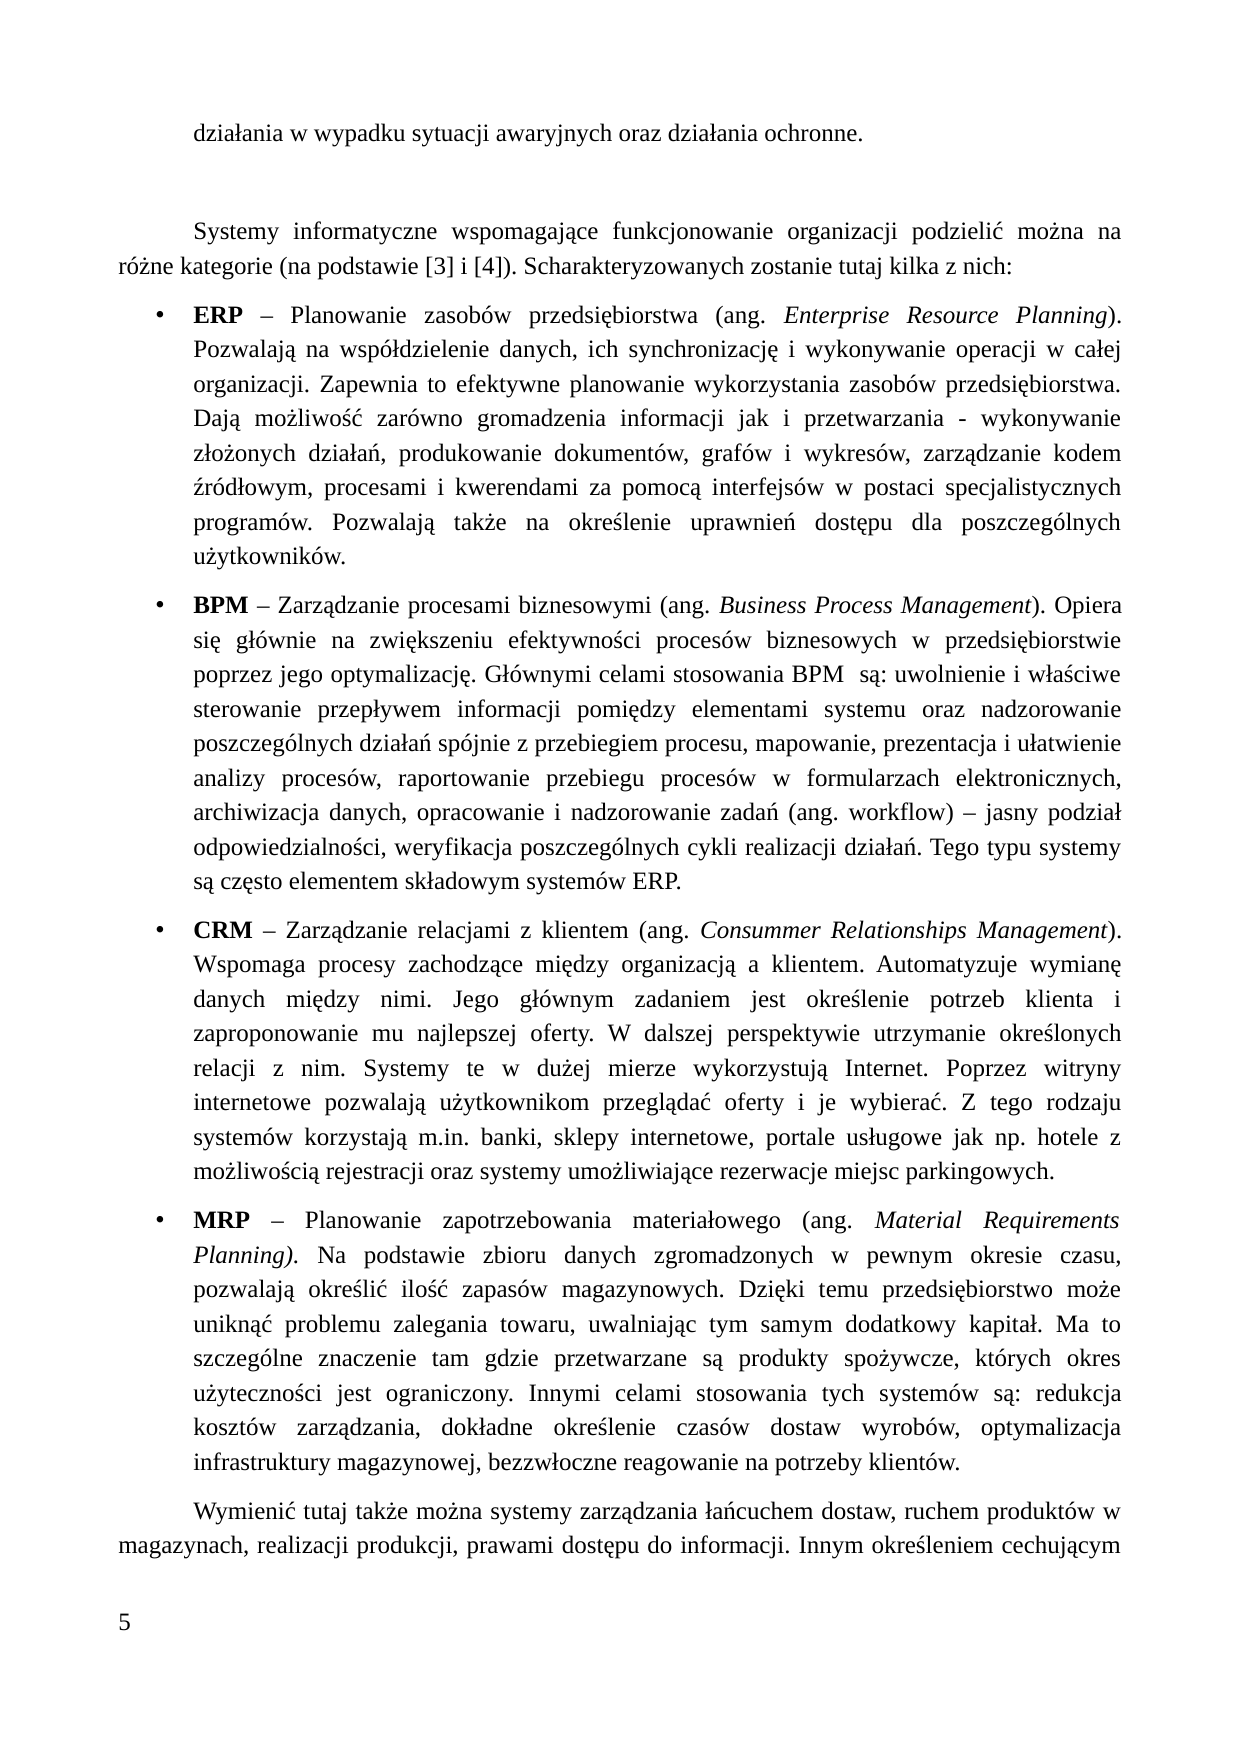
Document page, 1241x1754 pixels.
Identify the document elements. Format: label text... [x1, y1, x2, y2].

list ERP – Planowanie zasobów przedsiębiorstwa (ang. Enterprise Resource Planning). Pozwalają na współdzielenie danych, ich synchronizację i wykonywanie operacji w całej organizacji. Zapewnia to efektywne planowanie wykorzystania zasobów przedsiębiorstwa. Dają możliwość zarówno gromadzenia informacji jak i przetwarzania - wykonywanie złożonych działań, produkowanie dokumentów, grafów i wykresów, zarządzanie kodem źródłowym, procesami i kwerendami za pomocą interfejsów w postaci specjalistycznych programów. Pozwalają także na określenie uprawnień dostępu dla poszczególnych użytkowników. [156, 300, 1122, 570]
text Systemy informatyczne wspomagające funkcjonowanie organizacji podzielić można na różne kategorie (na podstawie [3] i [4]). Scharakteryzowanych zostanie tutaj kilka z nich: [118, 216, 1122, 279]
list CRM – Zarządzanie relacjami z klientem (ang. Consummer Relationships Management). Wspomaga procesy zachodzące między organizacją a klientem. Automatyzuje wymianę danych między nimi. Jego głównym zadaniem jest określenie potrzeb klienta i zaproponowanie mu najlepszej oferty. W dalszej perspektywie utrzymanie określonych relacji z nim. Systemy te w dużej mierze wykorzystują Internet. Poprzez witryny internetowe pozwalają użytkownikom przeglądać oferty i je wybierać. Z tego rodzaju systemów korzystają m.in. banki, sklepy internetowe, portale usługowe jak np. hotele z możliwością rejestracji oraz systemy umożliwiające rezerwacje miejsc parkingowych. [156, 915, 1122, 1185]
list działania w wypadku sytuacji awaryjnych oraz działania ochronne. [156, 118, 1122, 147]
list BPM – Zarządzanie procesami biznesowymi (ang. Business Process Management). Opiera się głównie na zwiększeniu efektywności procesów biznesowych w przedsiębiorstwie poprzez jego optymalizację. Głównymi celami stosowania BPM są: uwolnienie i właściwe sterowanie przepływem informacji pomiędzy elementami systemu oraz nadzorowanie poszczególnych działań spójnie z przebiegiem procesu, mapowanie, prezentacja i ułatwienie analizy procesów, raportowanie przebiegu procesów w formularzach elektronicznych, archiwizacja danych, opracowanie i nadzorowanie zadań (ang. workflow) – jasny podział odpowiedzialności, weryfikacja poszczególnych cykli realizacji działań. Tego typu systemy są często elementem składowym systemów ERP. [156, 590, 1122, 895]
list MRP – Planowanie zapotrzebowania materiałowego (ang. Material Requirements Planning). Na podstawie zbioru danych zgromadzonych w pewnym okresie czasu, pozwalają określić ilość zapasów magazynowych. Dzięki temu przedsiębiorstwo może uniknąć problemu zalegania towaru, uwalniając tym samym dodatkowy kapitał. Ma to szczególne znaczenie tam gdzie przetwarzane są produkty spożywcze, których okres użyteczności jest ograniczony. Innymi celami stosowania tych systemów są: redukcja kosztów zarządzania, dokładne określenie czasów dostaw wyrobów, optymalizacja infrastruktury magazynowej, bezzwłoczne reagowanie na potrzeby klientów. [156, 1206, 1122, 1476]
text Wymienić tutaj także można systemy zarządzania łańcuchem dostaw, ruchem produktów w magazynach, realizacji produkcji, prawami dostępu do informacji. Innym określeniem cechującym [118, 1496, 1122, 1559]
